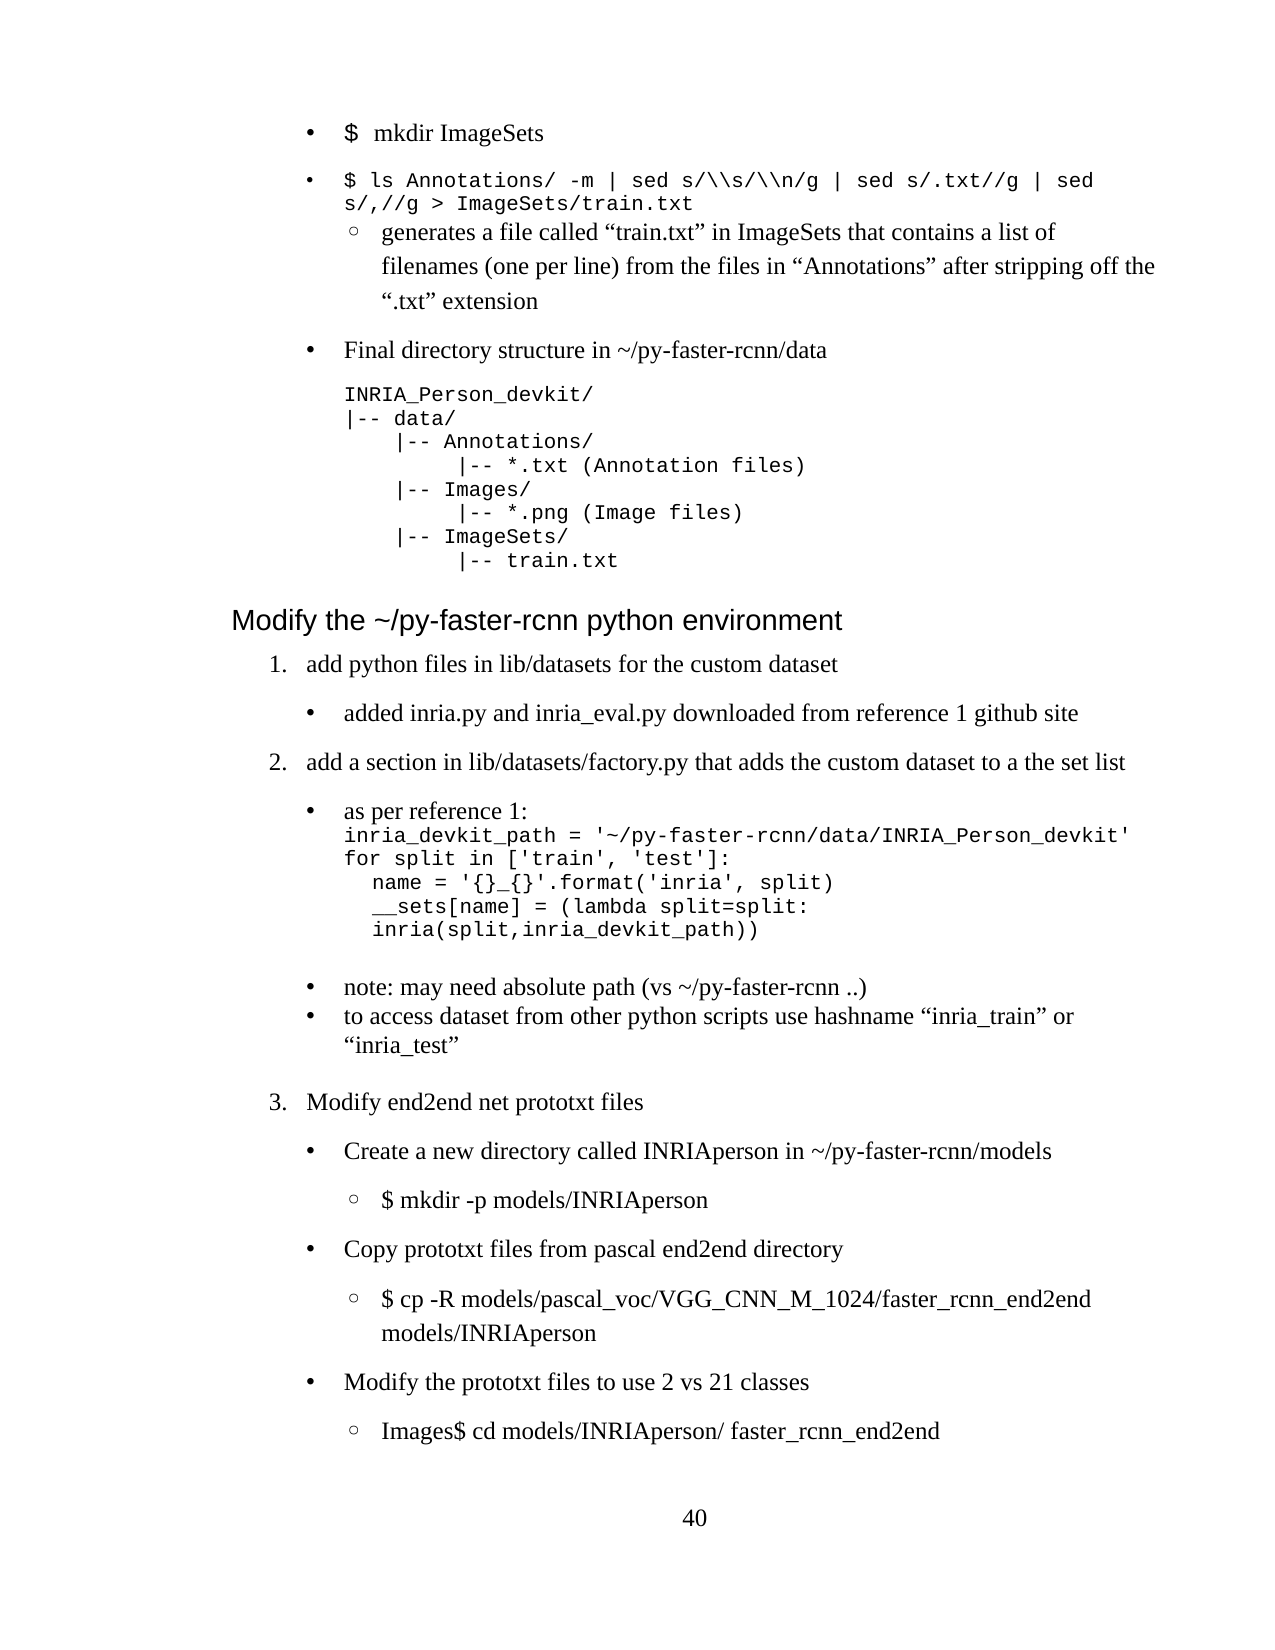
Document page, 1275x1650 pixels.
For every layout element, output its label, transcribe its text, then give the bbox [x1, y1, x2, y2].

list Images$ cd models/INRIAperson/ faster_rcnn_end2end [344, 1416, 1158, 1445]
list generates a file called “train.txt” in ImageSets that contains a list of filenames (one per line) from the files in “Annotations” after stripping off the “.txt” extension [344, 217, 1158, 315]
text for split in ['train', 'test']: [344, 848, 1158, 872]
list add python files in lib/datasets for the custom dataset [269, 649, 1158, 677]
text |-- Images/ [344, 479, 1158, 502]
list note: may need absolute path (vs ~/py-faster-rcnn ..) [306, 972, 1158, 1001]
list $ mkdir ImageSets [306, 118, 1158, 149]
list INRIA_Person_devkit/ [306, 384, 1158, 408]
text |-- ImageSets/ [344, 526, 1158, 549]
list Modify the prototxt files to use 2 vs 21 classes [306, 1367, 1158, 1396]
text |-- data/ [344, 408, 1158, 431]
list $ mkdir -p models/INRIAperson [344, 1186, 1158, 1214]
text inria_devkit_path = '~/py-faster-rcnn/data/INRIA_Person_devkit' [344, 825, 1158, 848]
list to access dataset from other python scripts use hashname “inria_train” or “inria_test” [306, 1001, 1158, 1059]
text |-- *.png (Image files) [344, 502, 1158, 526]
text |-- train.txt [344, 549, 1158, 573]
list Final directory structure in ~/py-faster-rcnn/data [306, 335, 1158, 364]
list $ cp -R models/pascal_voc/VGG_CNN_M_1024/faster_rcnn_end2end models/INRIAperson [344, 1284, 1158, 1347]
text name = '{}_{}'.format('inria', split) [372, 872, 1158, 896]
list Create a new directory called INRIAperson in ~/py-faster-rcnn/models [306, 1136, 1158, 1165]
text __sets[name] = (lambda split=split: inria(split,inria_devkit_path)) [372, 896, 1158, 943]
list $ ls Annotations/ -m | sed s/\\s/\\n/g | sed s/.txt//g | sed s/,//g > ImageSets/train.txt [306, 170, 1158, 217]
list added inria.py and inria_eval.py downloaded from reference 1 github site [306, 698, 1158, 727]
text |-- *.txt (Annotation files) [344, 455, 1158, 479]
list Copy prototxt files from pascal end2end directory [306, 1234, 1158, 1263]
list add a section in lib/datasets/factory.py that adds the custom dataset to a the set list [269, 747, 1158, 776]
list as per reference 1: [306, 796, 1158, 825]
subtitle Modify the ~/py-faster-rcnn python environment [231, 603, 1158, 636]
text |-- Annotations/ [344, 431, 1158, 455]
list Modify end2end net prototxt files [269, 1087, 1158, 1116]
